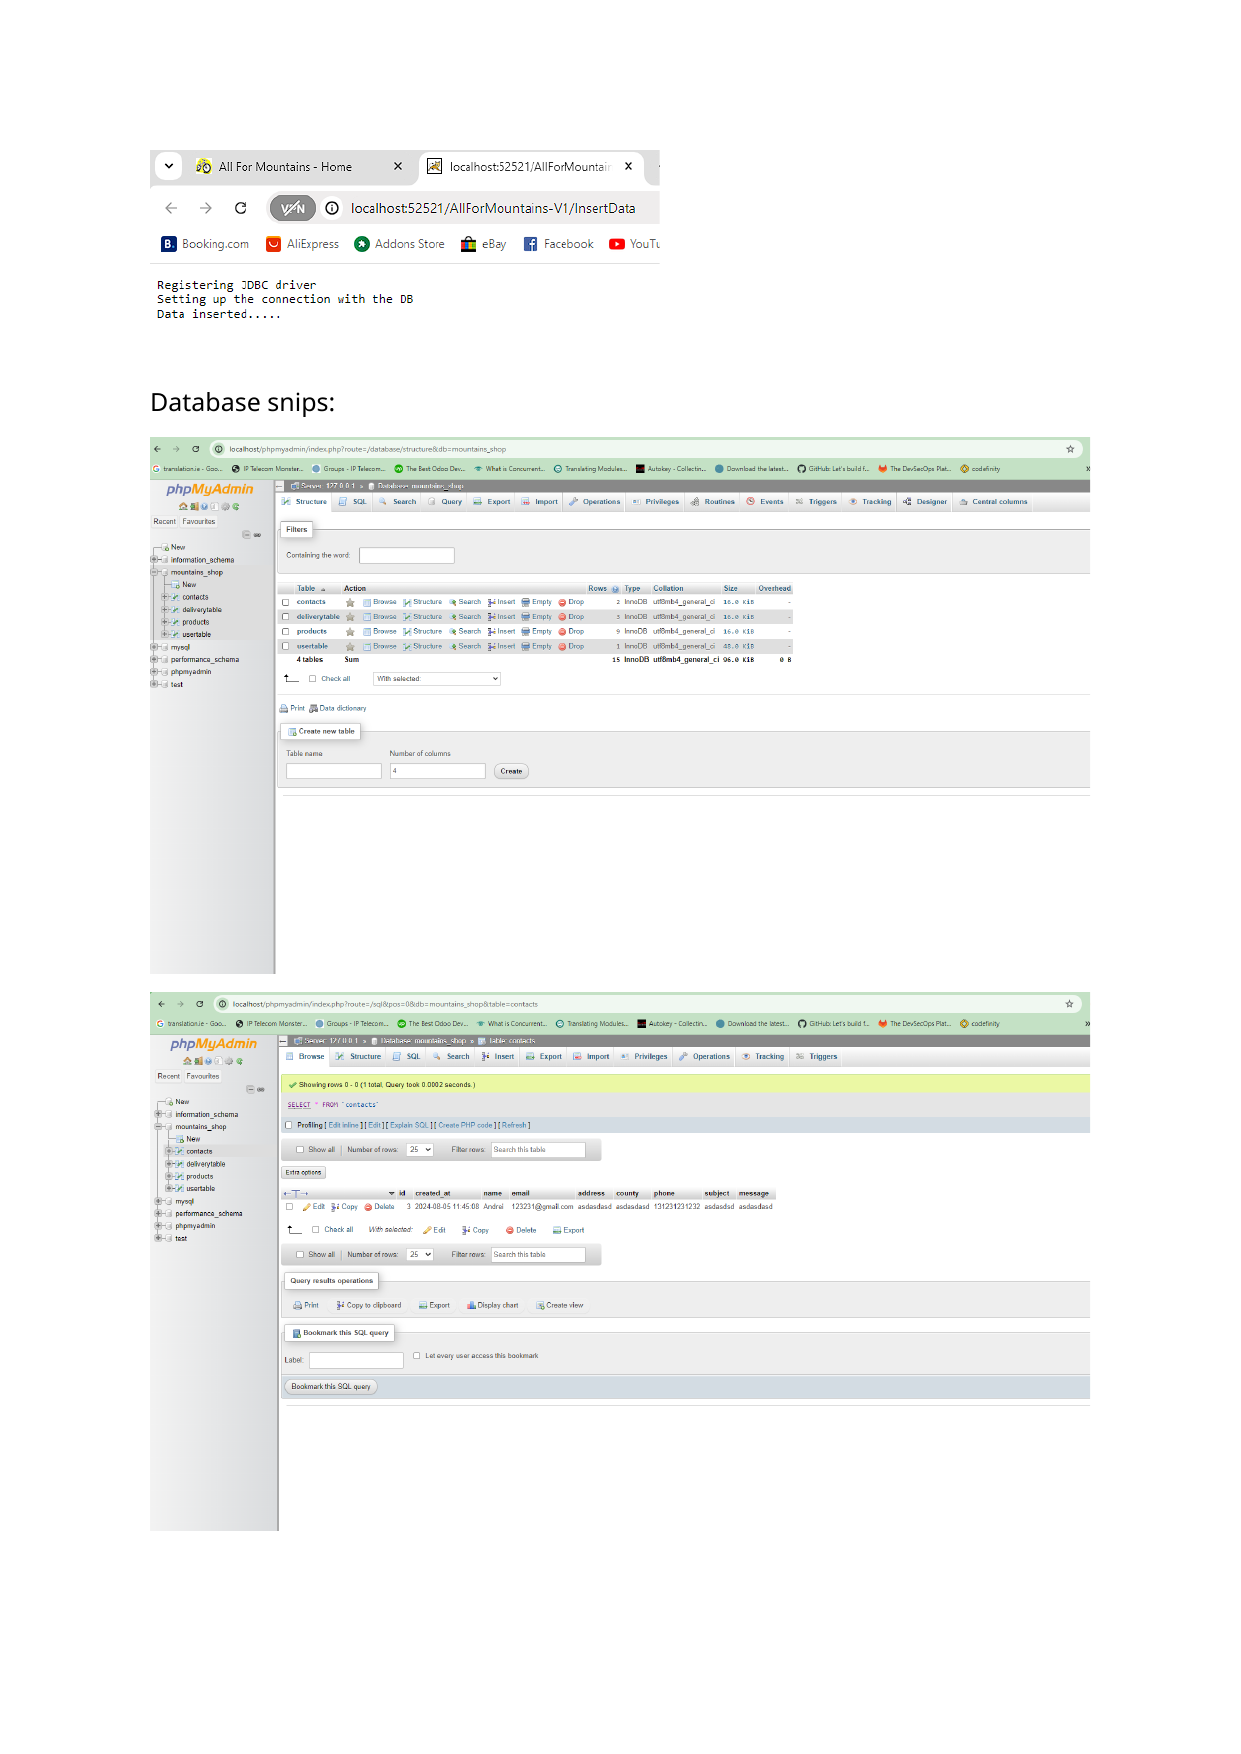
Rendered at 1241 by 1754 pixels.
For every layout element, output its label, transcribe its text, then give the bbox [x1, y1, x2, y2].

text Database snips: [150, 385, 1090, 419]
